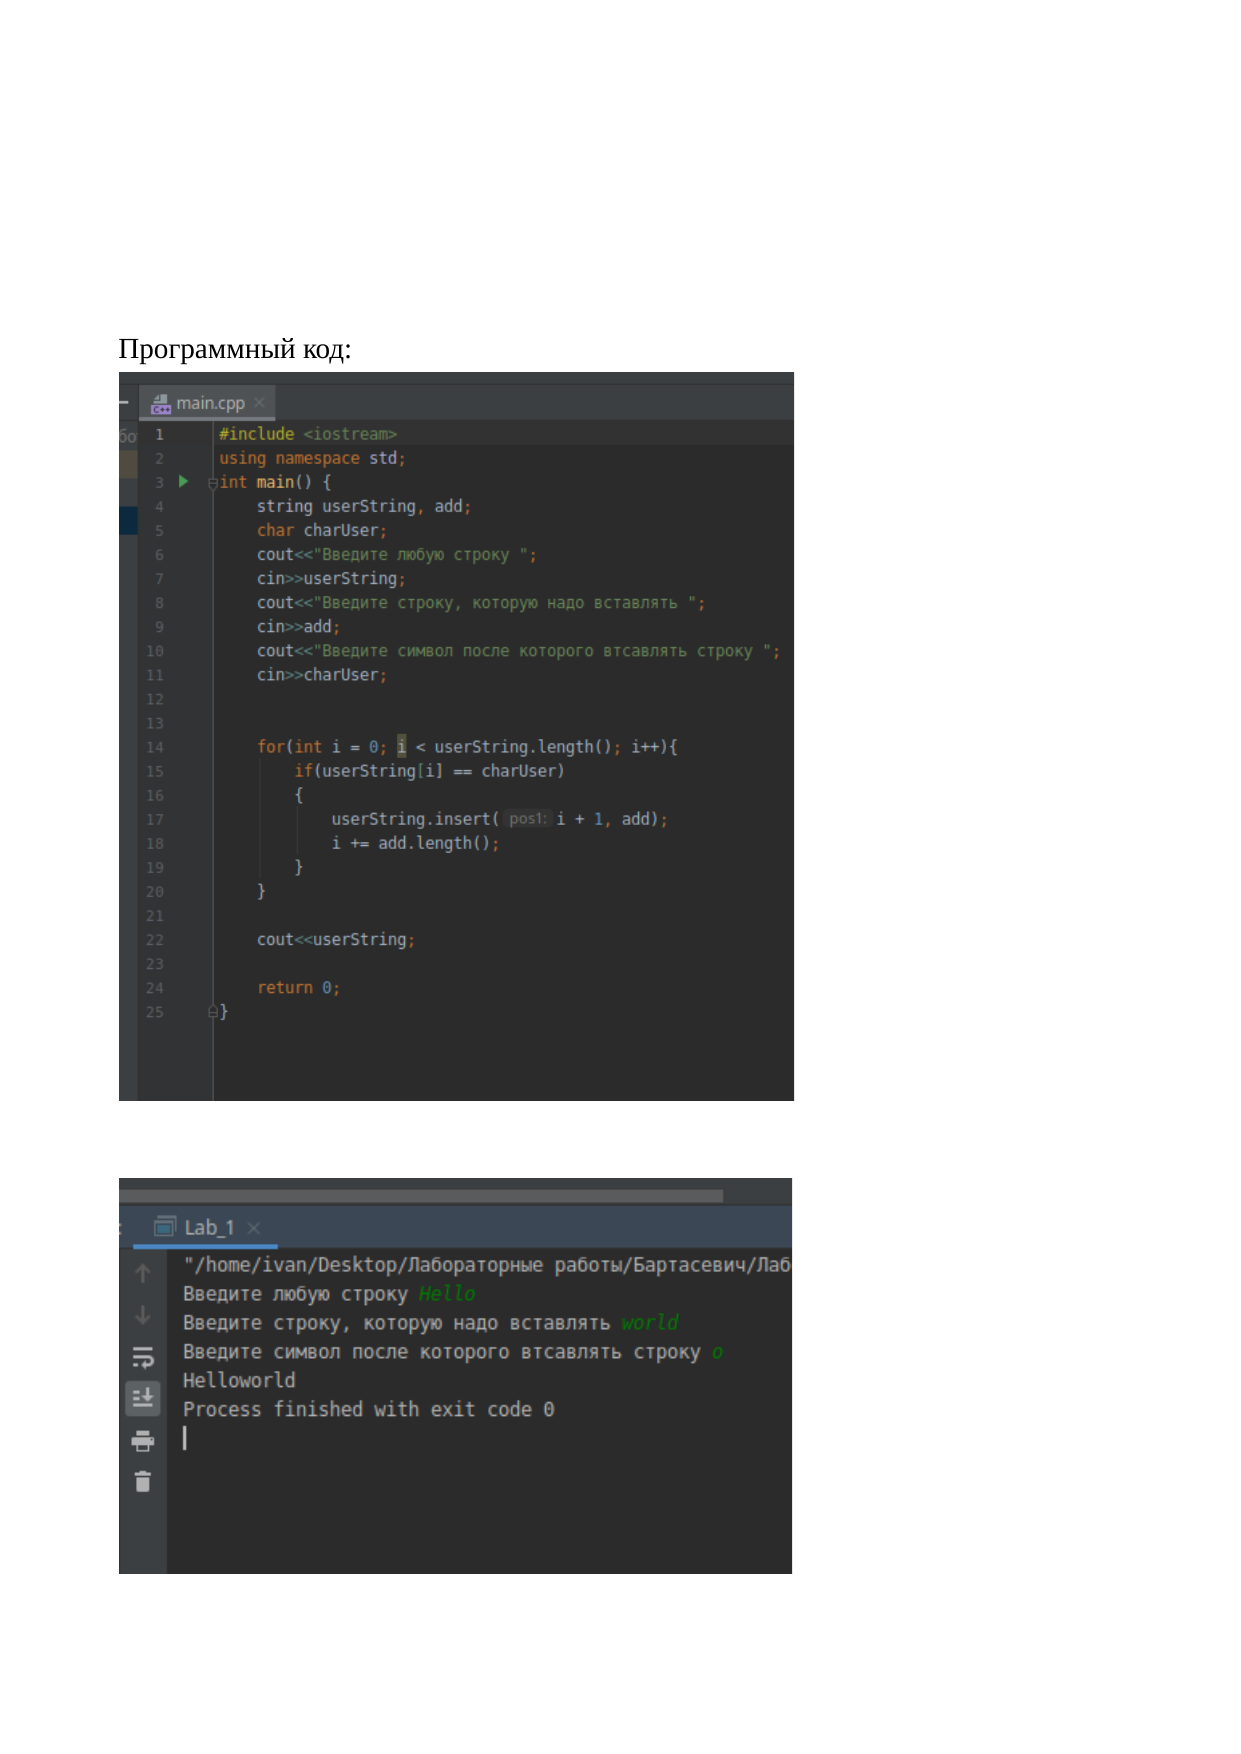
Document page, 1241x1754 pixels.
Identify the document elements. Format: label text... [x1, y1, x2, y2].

picture [361, 1425, 514, 1574]
picture [503, 372, 663, 1101]
text Программный код: [118, 331, 1122, 365]
